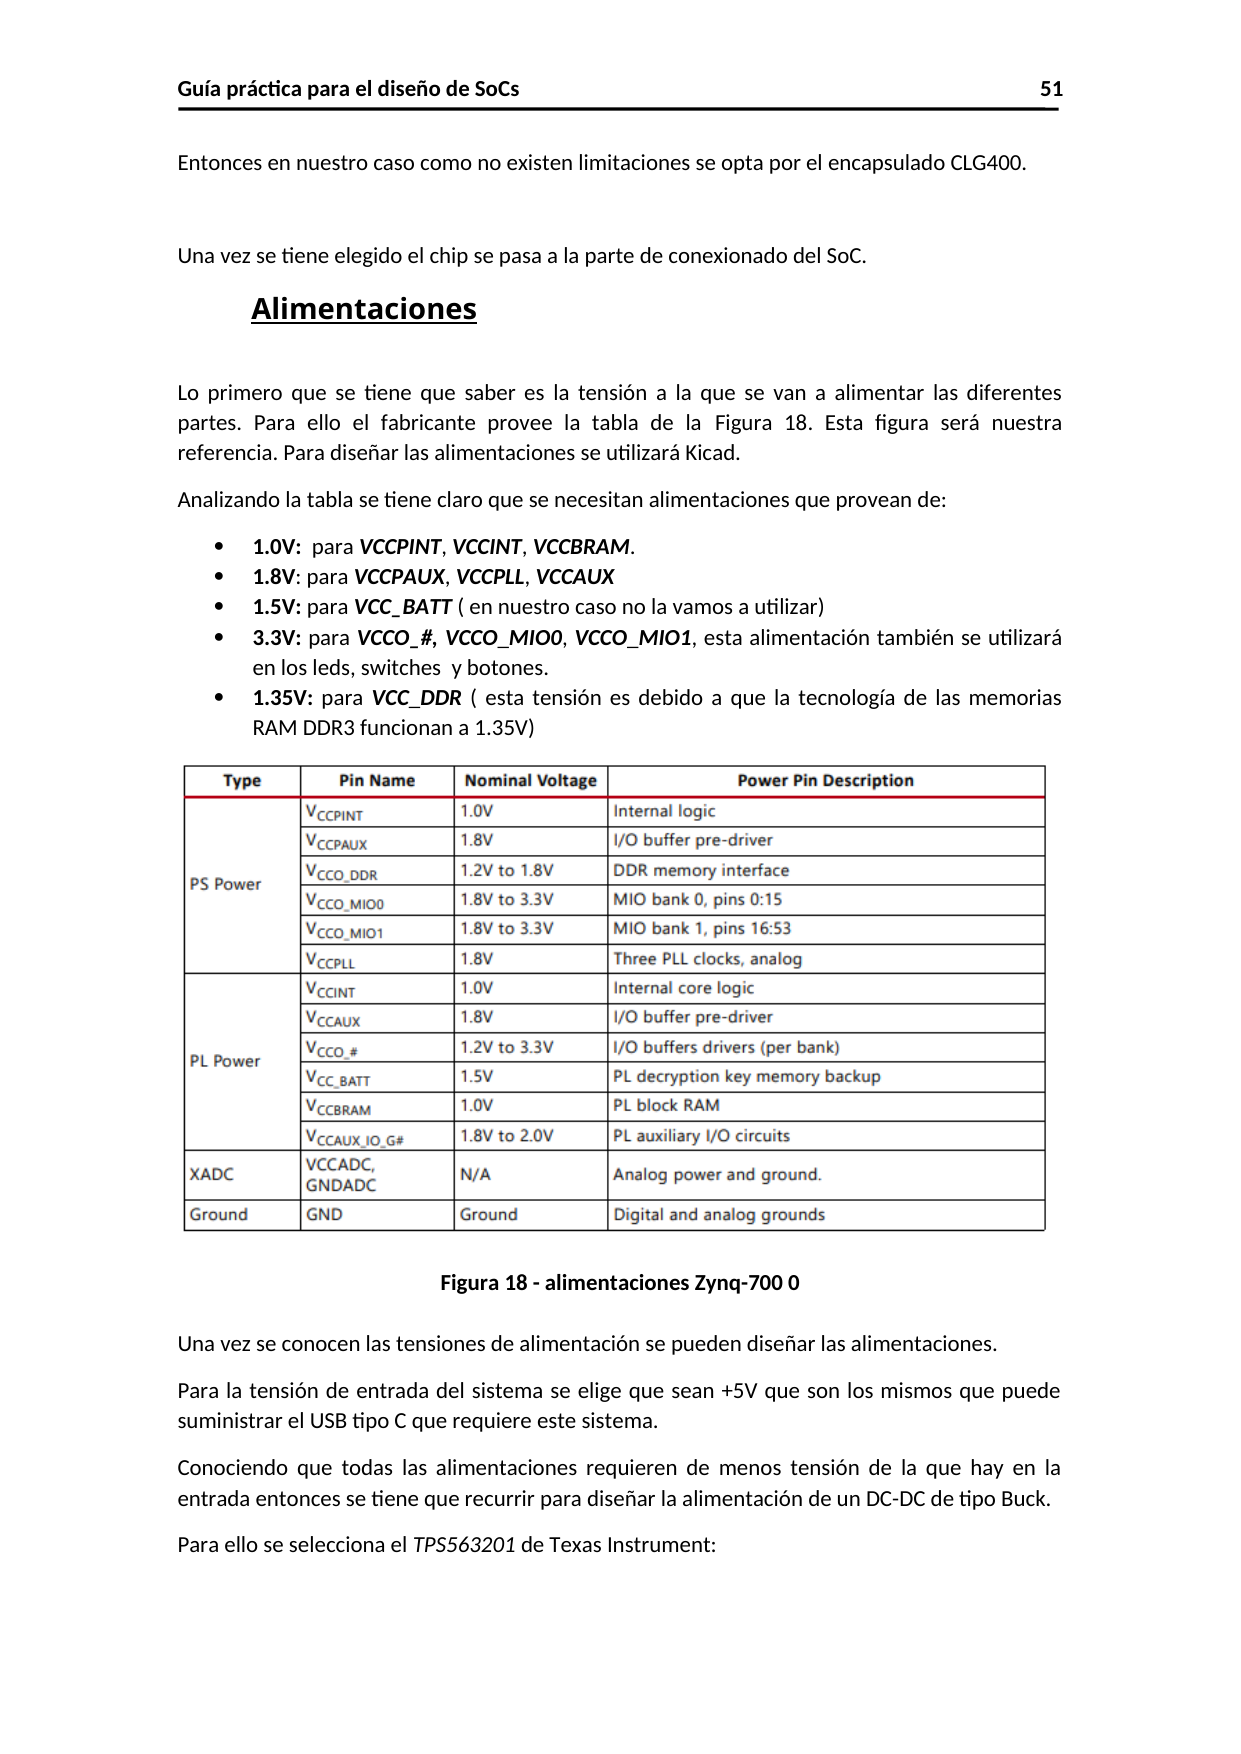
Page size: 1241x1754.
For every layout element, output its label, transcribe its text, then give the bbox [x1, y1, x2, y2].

text Analizando la tabla se tiene claro que se necesitan alimentaciones que provean de: [177, 485, 1063, 513]
text Una vez se tiene elegido el chip se pasa a la parte de conexionado del SoC. [177, 241, 1063, 269]
text Lo primero que se tiene que saber es la tensión a la que se van a alimentar las diferentes partes. Para ello el fabricante provee la tabla de la Figura 18. Esta figura será nuestra referencia. Para diseñar las alimentaciones se utilizará Kicad. [177, 378, 1063, 466]
picture [177, 760, 1063, 1241]
text Para ello se selecciona el TPS563201 de Texas Instrument: [177, 1531, 1063, 1559]
list 1.35V: para VCC_DDR ( esta tensión es debido a que la tecnología de las memorias RAM DDR3 funcionan a 1.35V) [215, 683, 1063, 741]
subtitle Alimentaciones [251, 288, 1063, 328]
list 3.3V: para VCCO_#, VCCO_MIO0, VCCO_MIO1, esta alimentación también se utilizará en los leds, switches y botones. [215, 623, 1063, 681]
text Entonces en nuestro caso como no existen limitaciones se opta por el encapsulado CLG400. [177, 148, 1063, 176]
text Conociendo que todas las alimentaciones requieren de menos tensión de la que hay en la entrada entonces se tiene que recurrir para diseñar la alimentación de un DC-DC de tipo Buck. [177, 1453, 1063, 1512]
list 1.5V: para VCC_BATT ( en nuestro caso no la vamos a utilizar) [215, 592, 1063, 621]
text Figura 18 - alimentaciones Zynq-700 0 [177, 1268, 1063, 1296]
text Para la tensión de entrada del sistema se elige que sean +5V que son los mismos que puede suministrar el USB tipo C que requiere este sistema. [177, 1376, 1063, 1435]
list 1.8V: para VCCPAUX, VCCPLL, VCCAUX [215, 562, 1063, 590]
list 1.0V: para VCCPINT, VCCINT, VCCBRAM. [215, 532, 1063, 560]
text Una vez se conocen las tensiones de alimentación se pueden diseñar las alimentaciones. [177, 1329, 1063, 1358]
